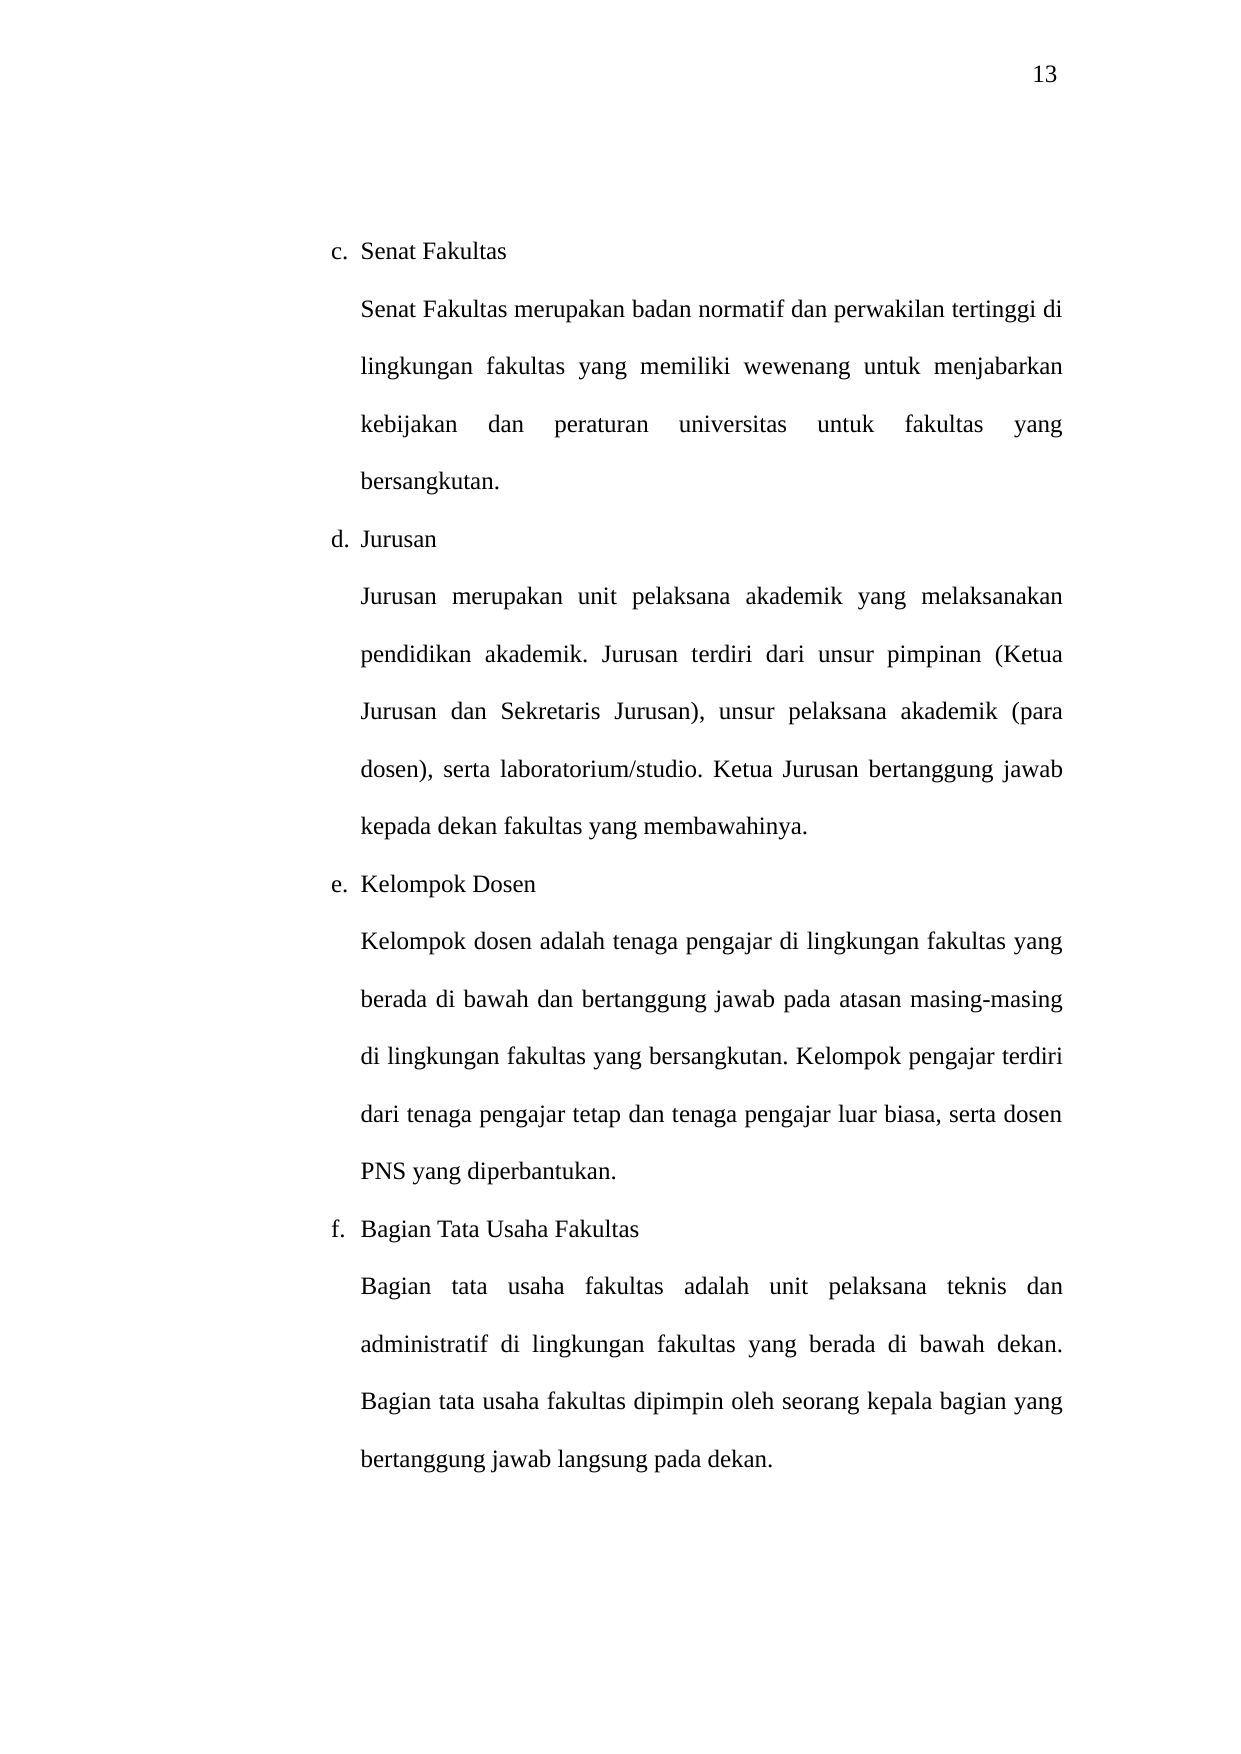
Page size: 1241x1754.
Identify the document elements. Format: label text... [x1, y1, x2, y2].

list Kelompok Dosen [331, 869, 1063, 897]
list Senat Fakultas [331, 236, 1063, 265]
list Bagian Tata Usaha Fakultas [331, 1214, 1063, 1242]
list Kelompok dosen adalah tenaga pengajar di lingkungan fakultas yang berada di bawah dan bertanggung jawab pada atasan masing-masing di lingkungan fakultas yang bersangkutan. Kelompok pengajar terdiri dari tenaga pengajar tetap dan tenaga pengajar luar biasa, serta dosen PNS yang diperbantukan. [331, 926, 1063, 1185]
list Bagian tata usaha fakultas adalah unit pelaksana teknis dan administratif di lingkungan fakultas yang berada di bawah dekan. Bagian tata usaha fakultas dipimpin oleh seorang kepala bagian yang bertanggung jawab langsung pada dekan. [331, 1271, 1063, 1472]
list Senat Fakultas merupakan badan normatif dan perwakilan tertinggi di lingkungan fakultas yang memiliki wewenang untuk menjabarkan kebijakan dan peraturan universitas untuk fakultas yang bersangkutan. [331, 294, 1063, 495]
list Jurusan merupakan unit pelaksana akademik yang melaksanakan pendidikan akademik. Jurusan terdiri dari unsur pimpinan (Ketua Jurusan dan Sekretaris Jurusan), unsur pelaksana akademik (para dosen), serta laboratorium/studio. Ketua Jurusan bertanggung jawab kepada dekan fakultas yang membawahinya. [331, 581, 1063, 840]
list Jurusan [331, 524, 1063, 552]
